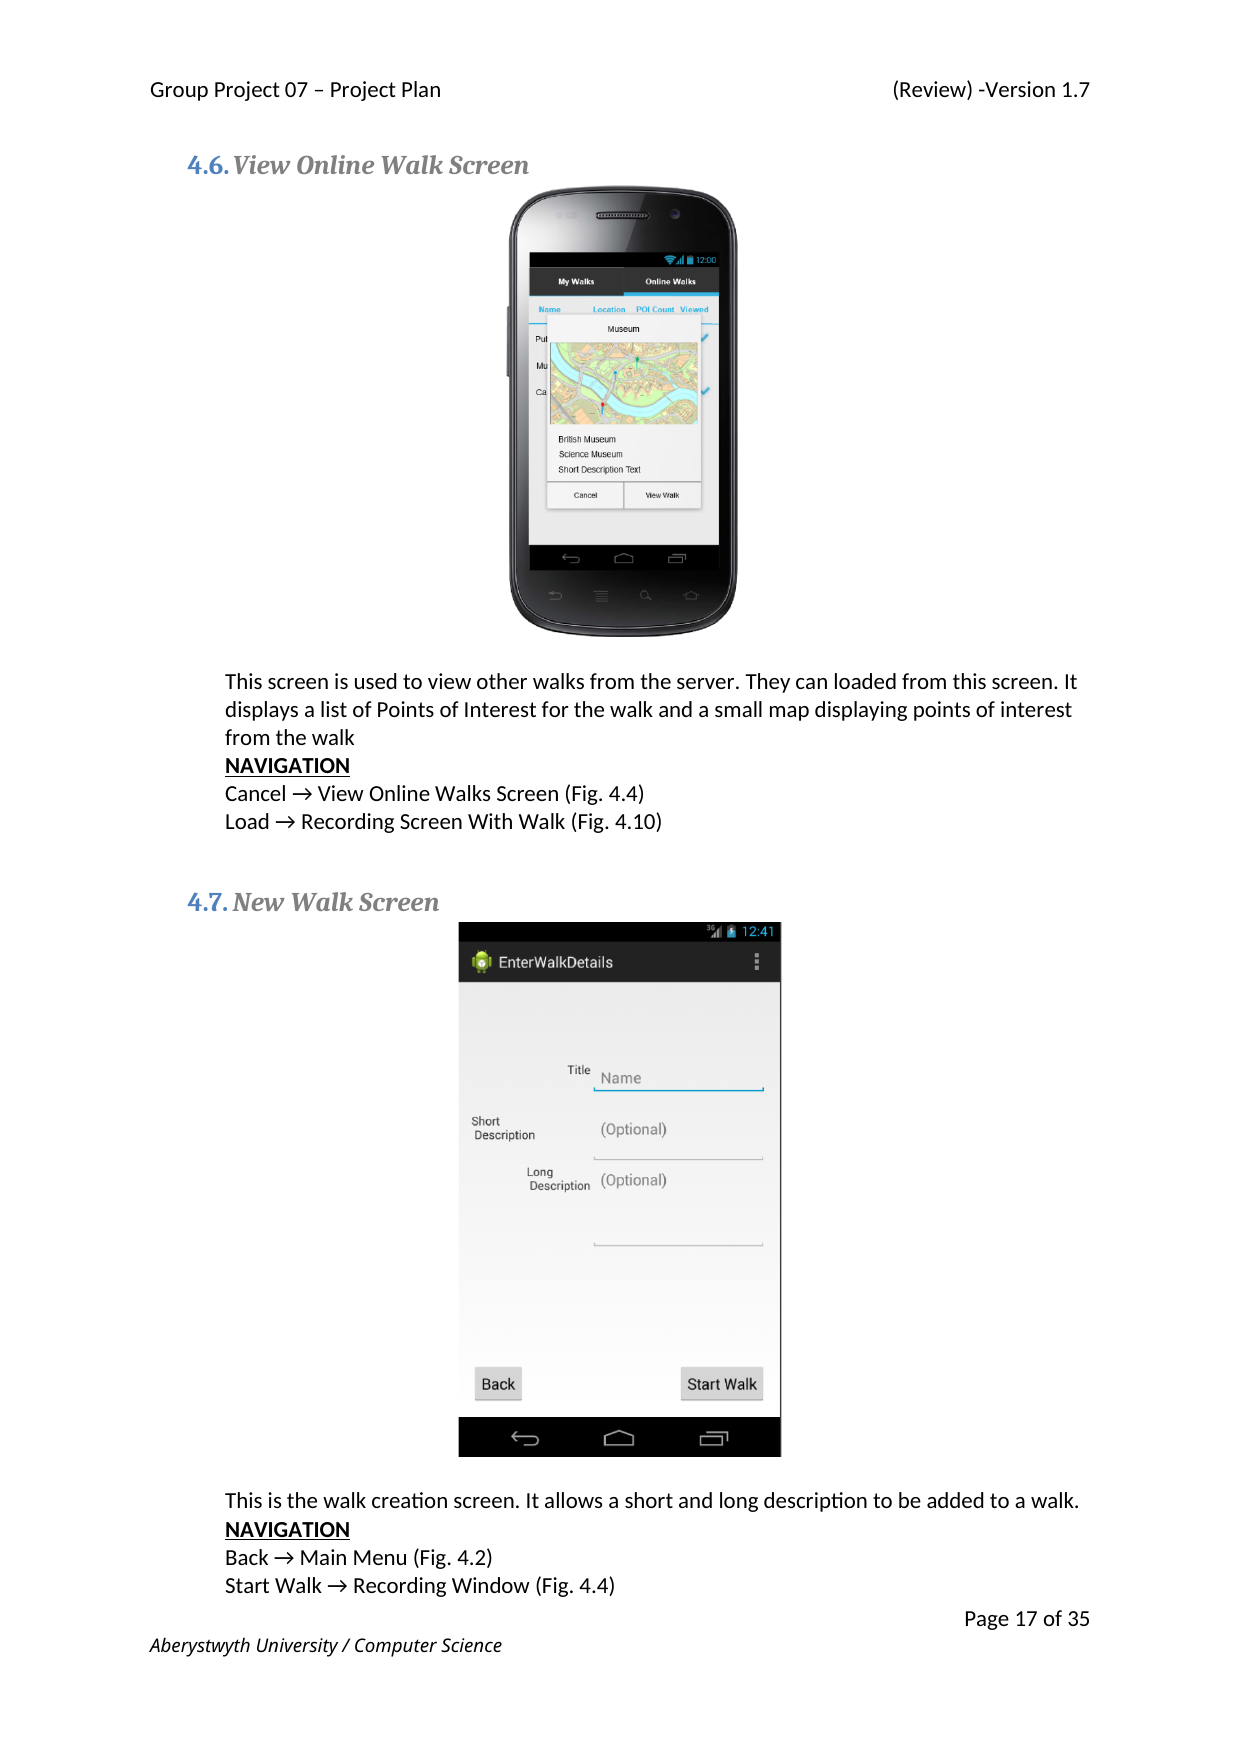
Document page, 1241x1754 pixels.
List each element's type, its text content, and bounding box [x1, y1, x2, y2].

text Load → Recording Screen With Walk (Fig. 4.10) [225, 807, 1090, 835]
text Cancel → View Online Walks Screen (Fig. 4.4) [225, 779, 1090, 807]
text Start Walk → Recording Window (Fig. 4.4) [225, 1571, 1090, 1599]
subtitle View Online Walk Screen [187, 150, 1090, 181]
text This screen is used to view other walks from the server. They can loaded from this screen. It displays a list of Points of Interest for the walk and a small map displaying points of interest from the walk [225, 667, 1090, 751]
text NAVIGATION [225, 1515, 1090, 1543]
text Back → Main Menu (Fig. 4.2) [225, 1543, 1090, 1571]
subtitle New Walk Screen [187, 887, 1090, 918]
text NAVIGATION [225, 751, 1090, 779]
text This is the walk creation screen. It allows a short and long description to be added to a walk. [225, 1487, 1090, 1515]
